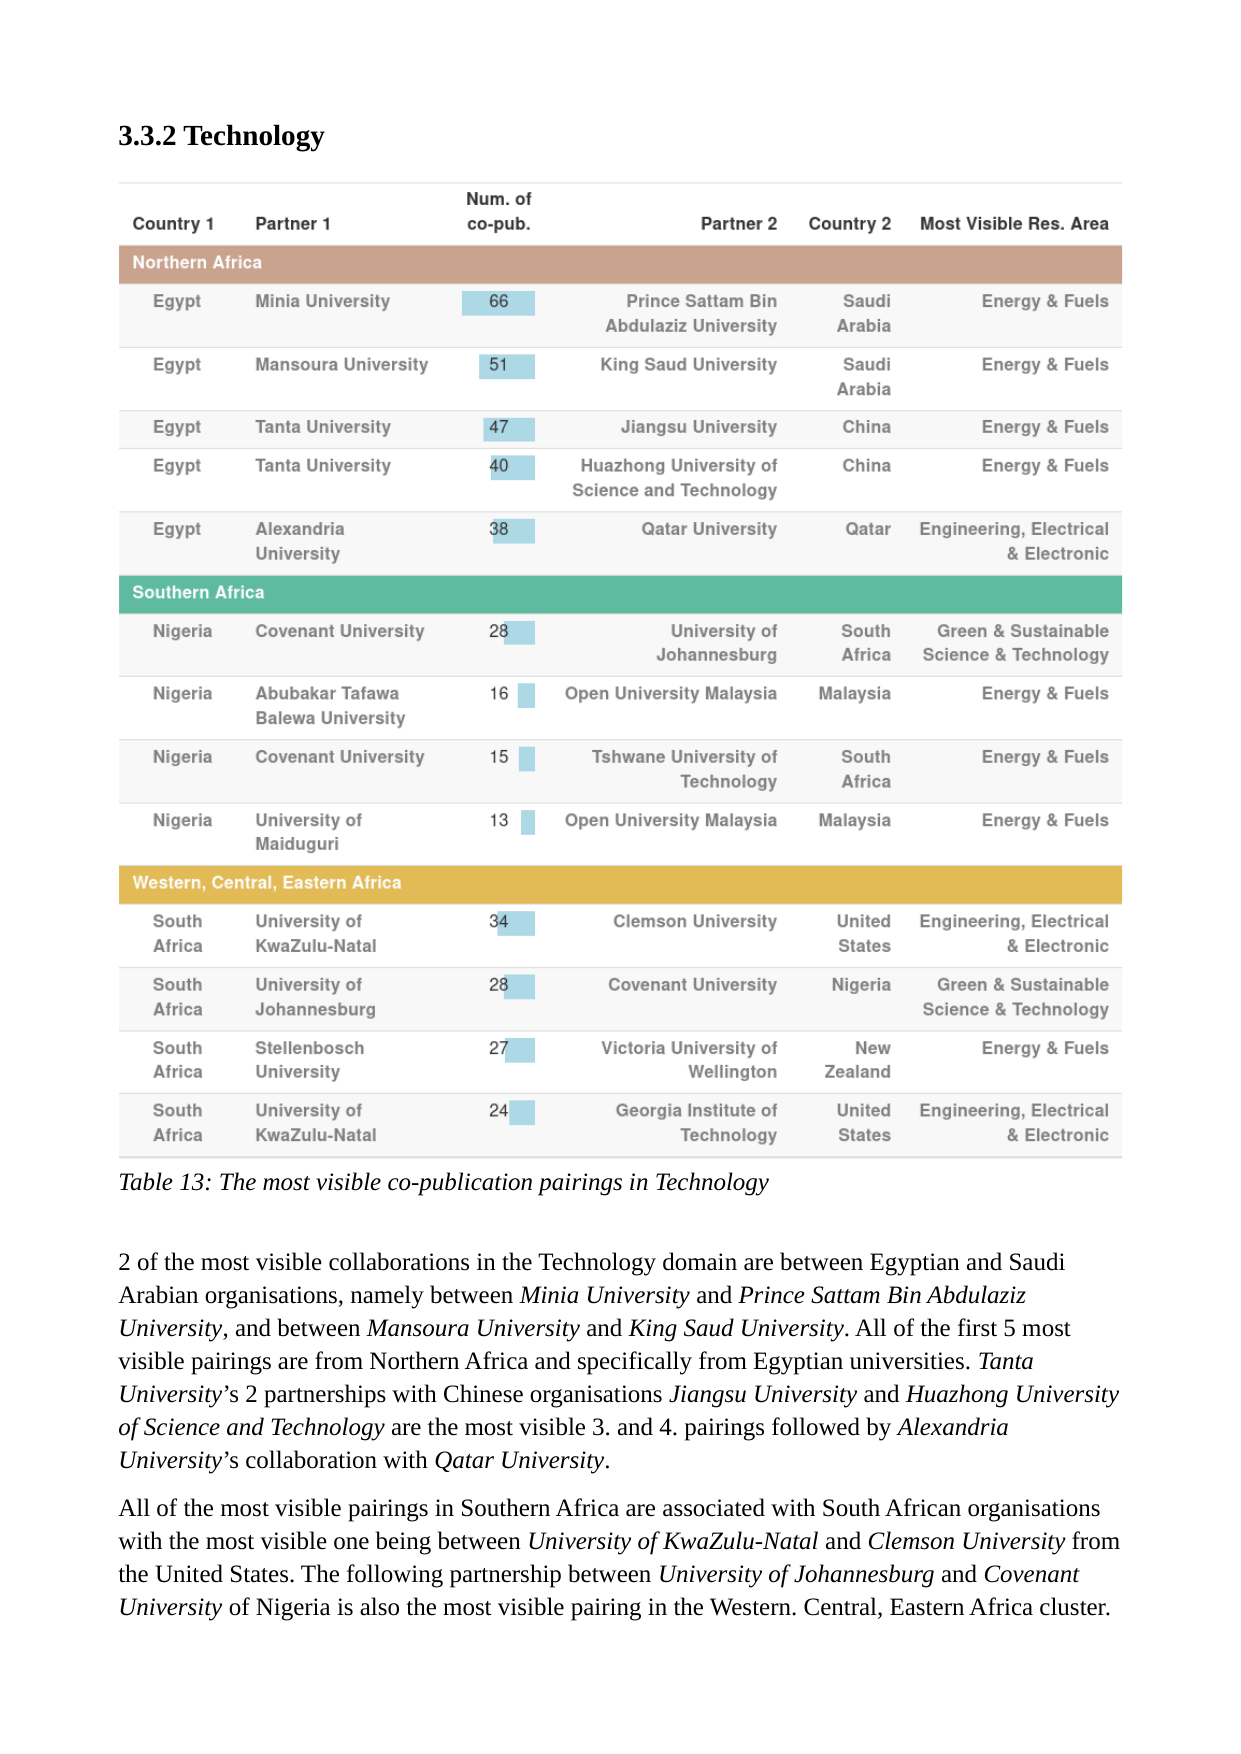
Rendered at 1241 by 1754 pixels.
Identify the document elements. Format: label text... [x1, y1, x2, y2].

text Table 13: The most visible co-publication pairings in Technology [118, 1167, 1122, 1195]
text 2 of the most visible collaborations in the Technology domain are between Egyptian and Saudi Arabian organisations, namely between Minia University and Prince Sattam Bin Abdulaziz University, and between Mansoura University and King Saud University. All of the first 5 most visible pairings are from Northern Africa and specifically from Egyptian universities. Tanta University’s 2 partnerships with Chinese organisations Jiangsu University and Huazhong University of Science and Technology are the most visible 3. and 4. pairings followed by Alexandria University’s collaboration with Qatar University. [118, 1247, 1122, 1474]
picture [118, 176, 1123, 1167]
text All of the most visible pairings in Southern Africa are associated with South African organisations with the most visible one being between University of KwaZulu-Natal and Clemson University from the United States. The following partnership between University of Johannesburg and Covenant University of Nigeria is also the most visible pairing in the Western. Central, Eastern Africa cluster. [118, 1493, 1122, 1621]
subtitle 3.3.2 Technology [118, 118, 1122, 152]
